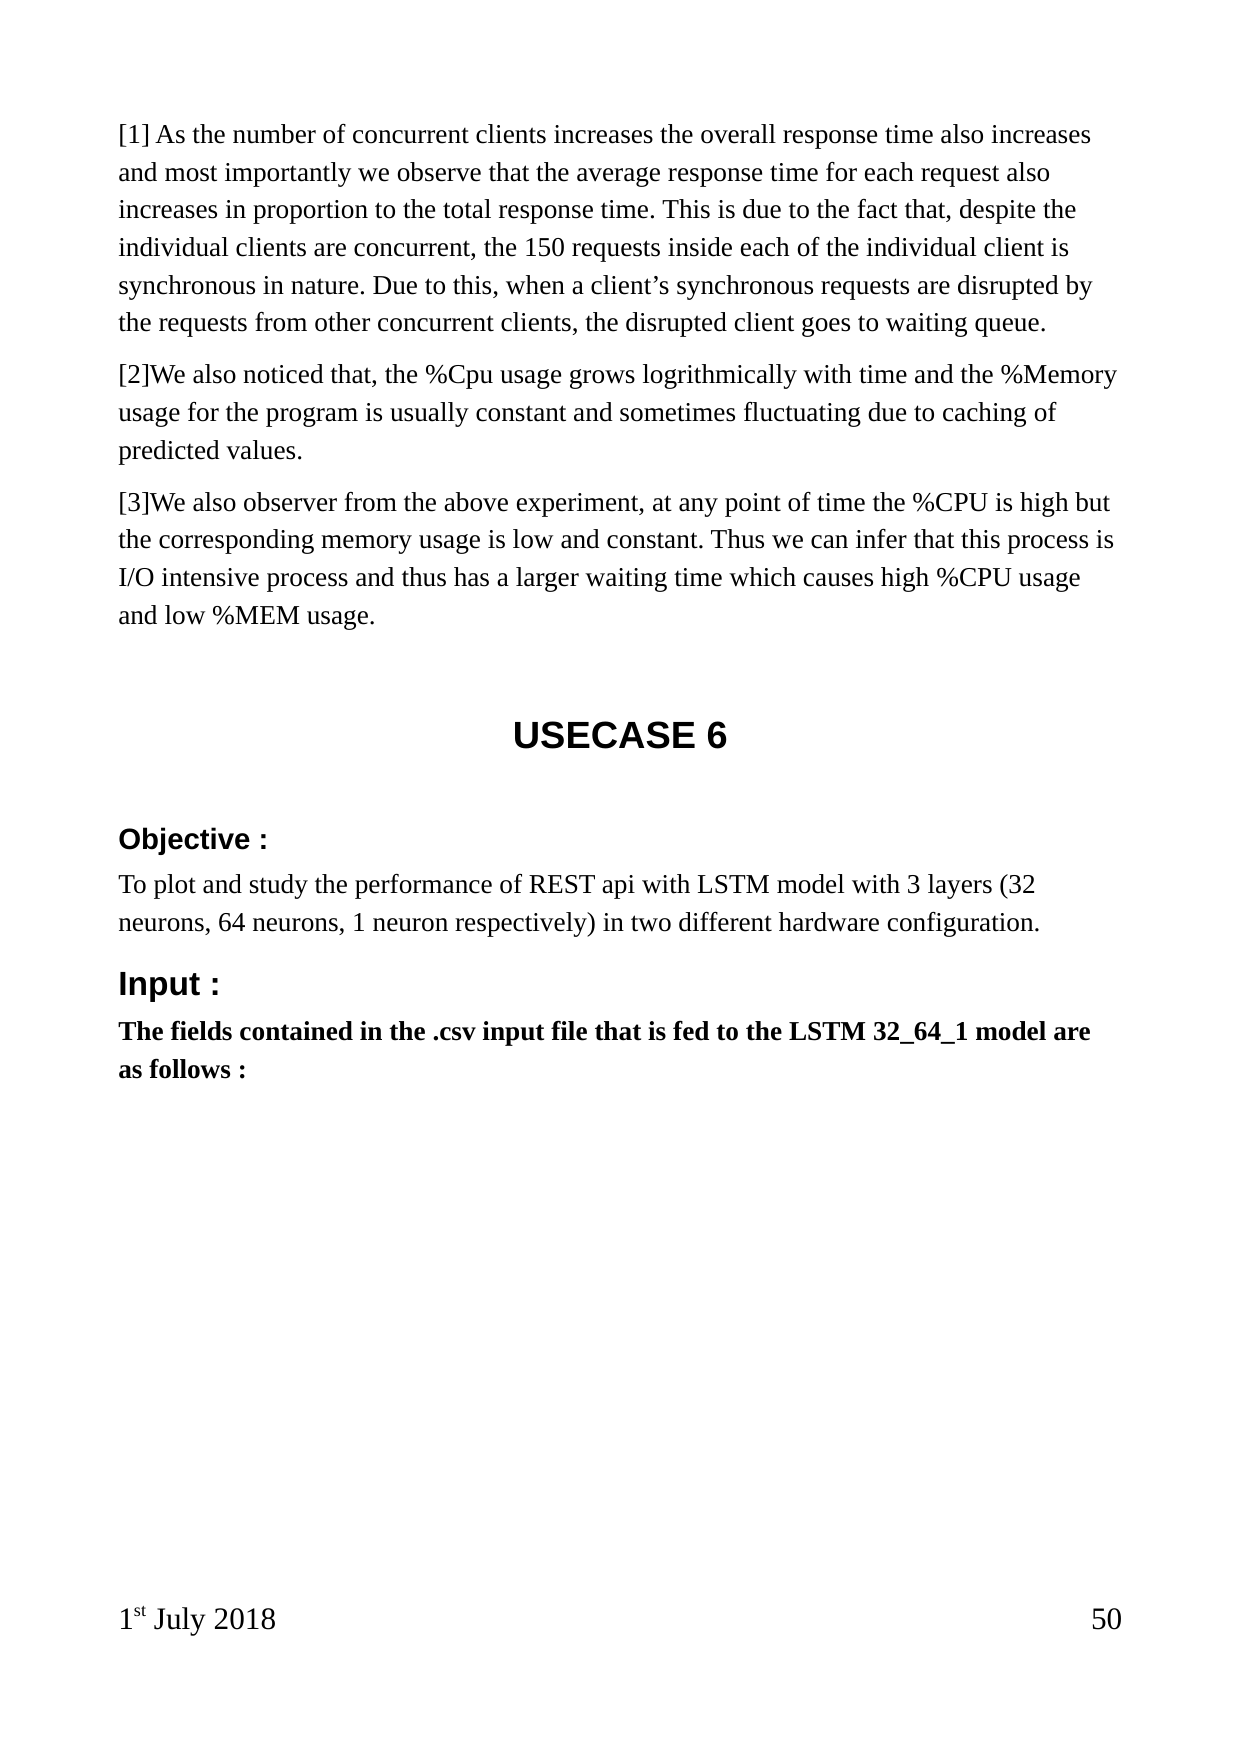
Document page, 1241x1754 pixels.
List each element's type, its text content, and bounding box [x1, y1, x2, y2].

text The fields contained in the .csv input file that is fed to the LSTM 32_64_1 model are as follows : [118, 1015, 1122, 1084]
text [3]We also observer from the above experiment, at any point of time the %CPU is high but the corresponding memory usage is low and constant. Thus we can infer that this process is I/O intensive process and thus has a larger waiting time which causes high %CPU usage and low %MEM usage. [118, 486, 1122, 630]
text [2]We also noticed that, the %Cpu usage grows logrithmically with time and the %Memory usage for the program is usually constant and sometimes fluctuating due to caching of predicted values. [118, 358, 1122, 465]
text To plot and study the performance of REST api with LSTM model with 3 layers (32 neurons, 64 neurons, 1 neuron respectively) in two different hardware configuration. [118, 868, 1122, 937]
subtitle USECASE 6 [118, 713, 1122, 757]
text [1] As the number of concurrent clients increases the overall response time also increases and most importantly we observe that the average response time for each request also increases in proportion to the total response time. This is due to the fact that, despite the individual clients are concurrent, the 150 requests inside each of the individual client is synchronous in nature. Due to this, when a client’s synchronous requests are disrupted by the requests from other concurrent clients, the disrupted client goes to waiting queue. [118, 118, 1122, 337]
subtitle Objective : [118, 822, 1122, 855]
subtitle Input : [118, 964, 1122, 1003]
